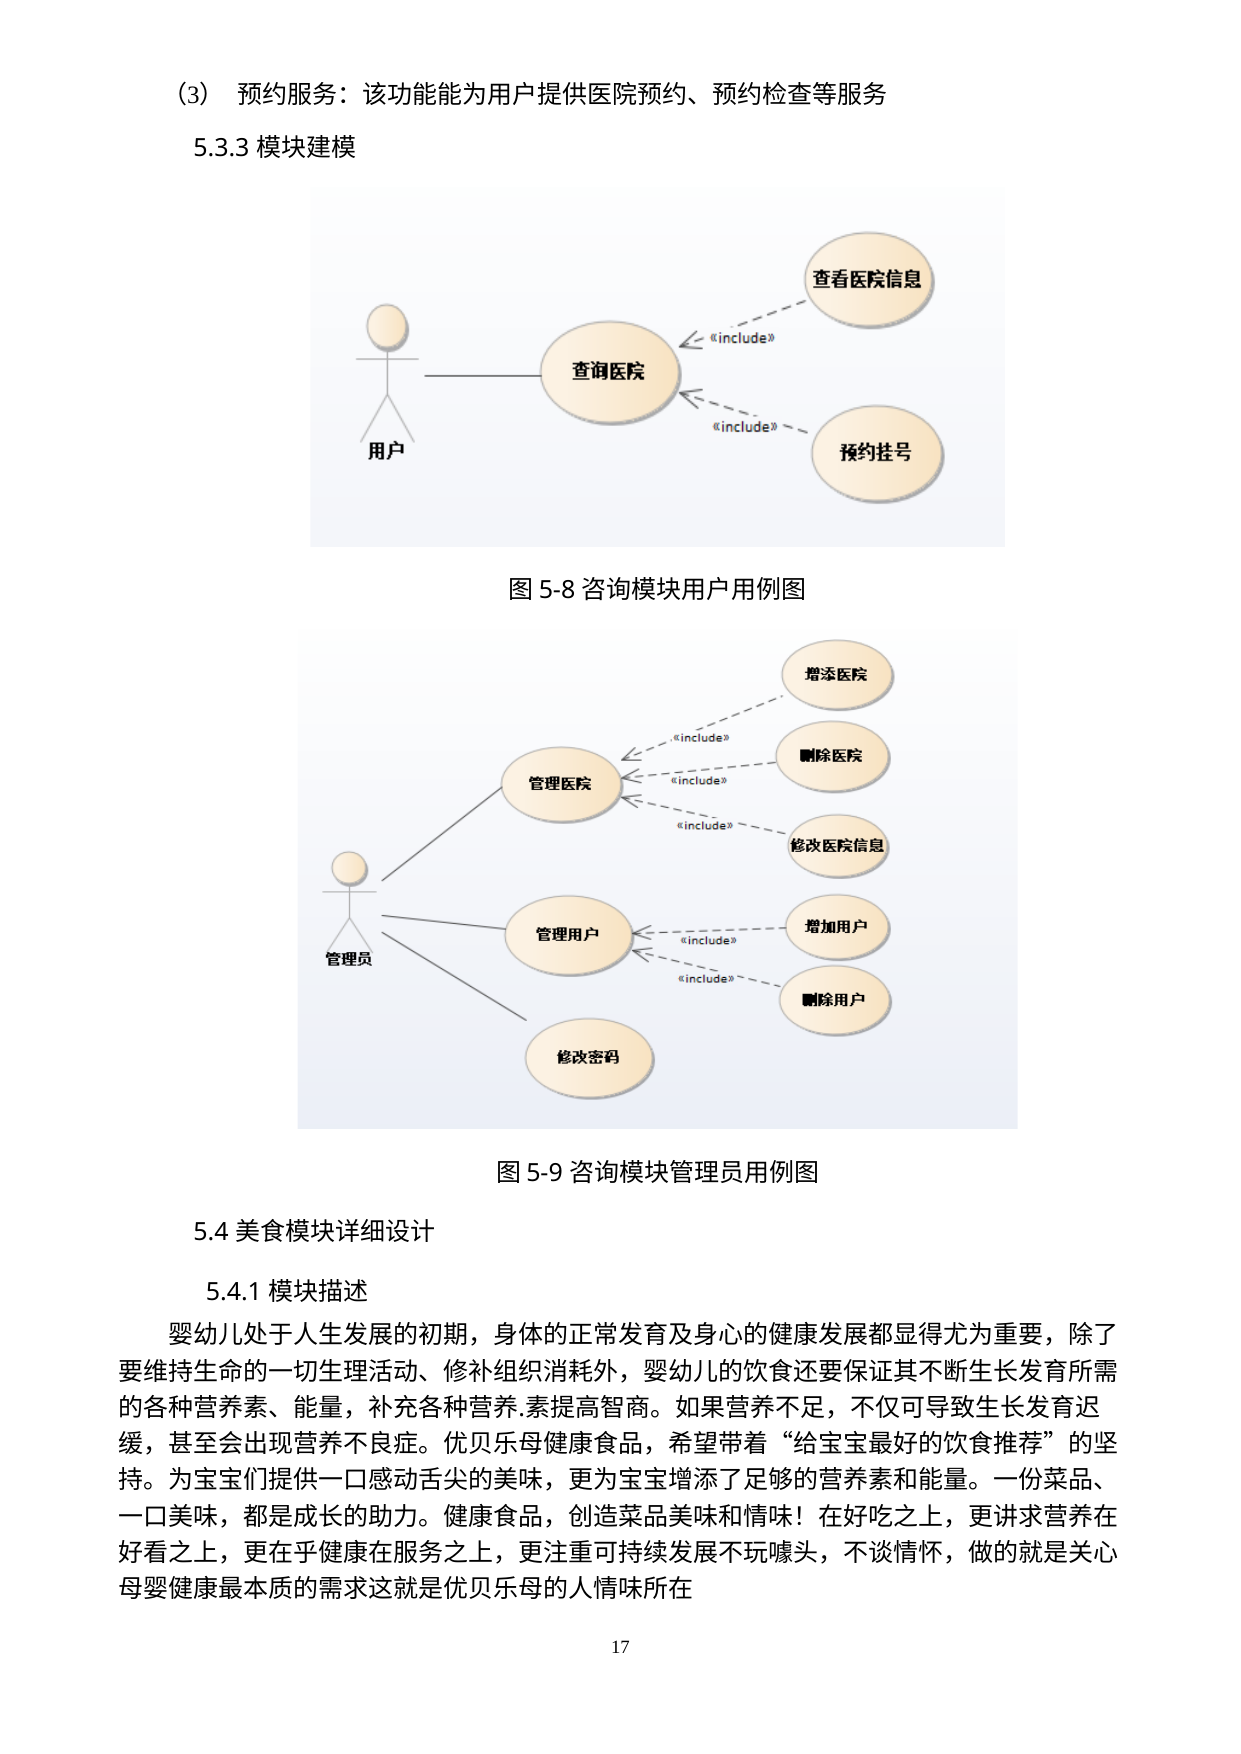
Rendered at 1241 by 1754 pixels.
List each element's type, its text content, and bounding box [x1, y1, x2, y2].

text 5.4.1 模块描述 [131, 1271, 1122, 1308]
text 婴幼儿处于人生发展的初期，身体的正常发育及身心的健康发展都显得尤为重要，除了要维持生命的一切生理活动、修补组织消耗外，婴幼儿的饮食还要保证其不断生长发育所需的各种营养素、能量，补充各种营养.素提高智商。如果营养不足，不仅可导致生长发育迟缓，甚至会出现营养不良症。优贝乐母健康食品，希望带着“给宝宝最好的饮食推荐”的坚持。为宝宝们提供一口感动舌尖的美味，更为宝宝增添了足够的营养素和能量。一份菜品、一口美味，都是成长的助力。健康食品，创造菜品美味和情味！在好吃之上，更讲求营养在好看之上，更在乎健康在服务之上，更注重可持续发展不玩噱头，不谈情怀，做的就是关心母婴健康最本质的需求这就是优贝乐母的人情味所在 [118, 1315, 1122, 1605]
text 图5-8 咨询模块用户用例图 [168, 570, 1122, 606]
list 预约服务：该功能能为用户提供医院预约、预约检查等服务 [162, 75, 1122, 111]
text 5.3.3 模块建模 [168, 127, 1122, 164]
text 5.4 美食模块详细设计 [118, 1212, 1122, 1248]
text 图5-9 咨询模块管理员用例图 [168, 1152, 1122, 1188]
